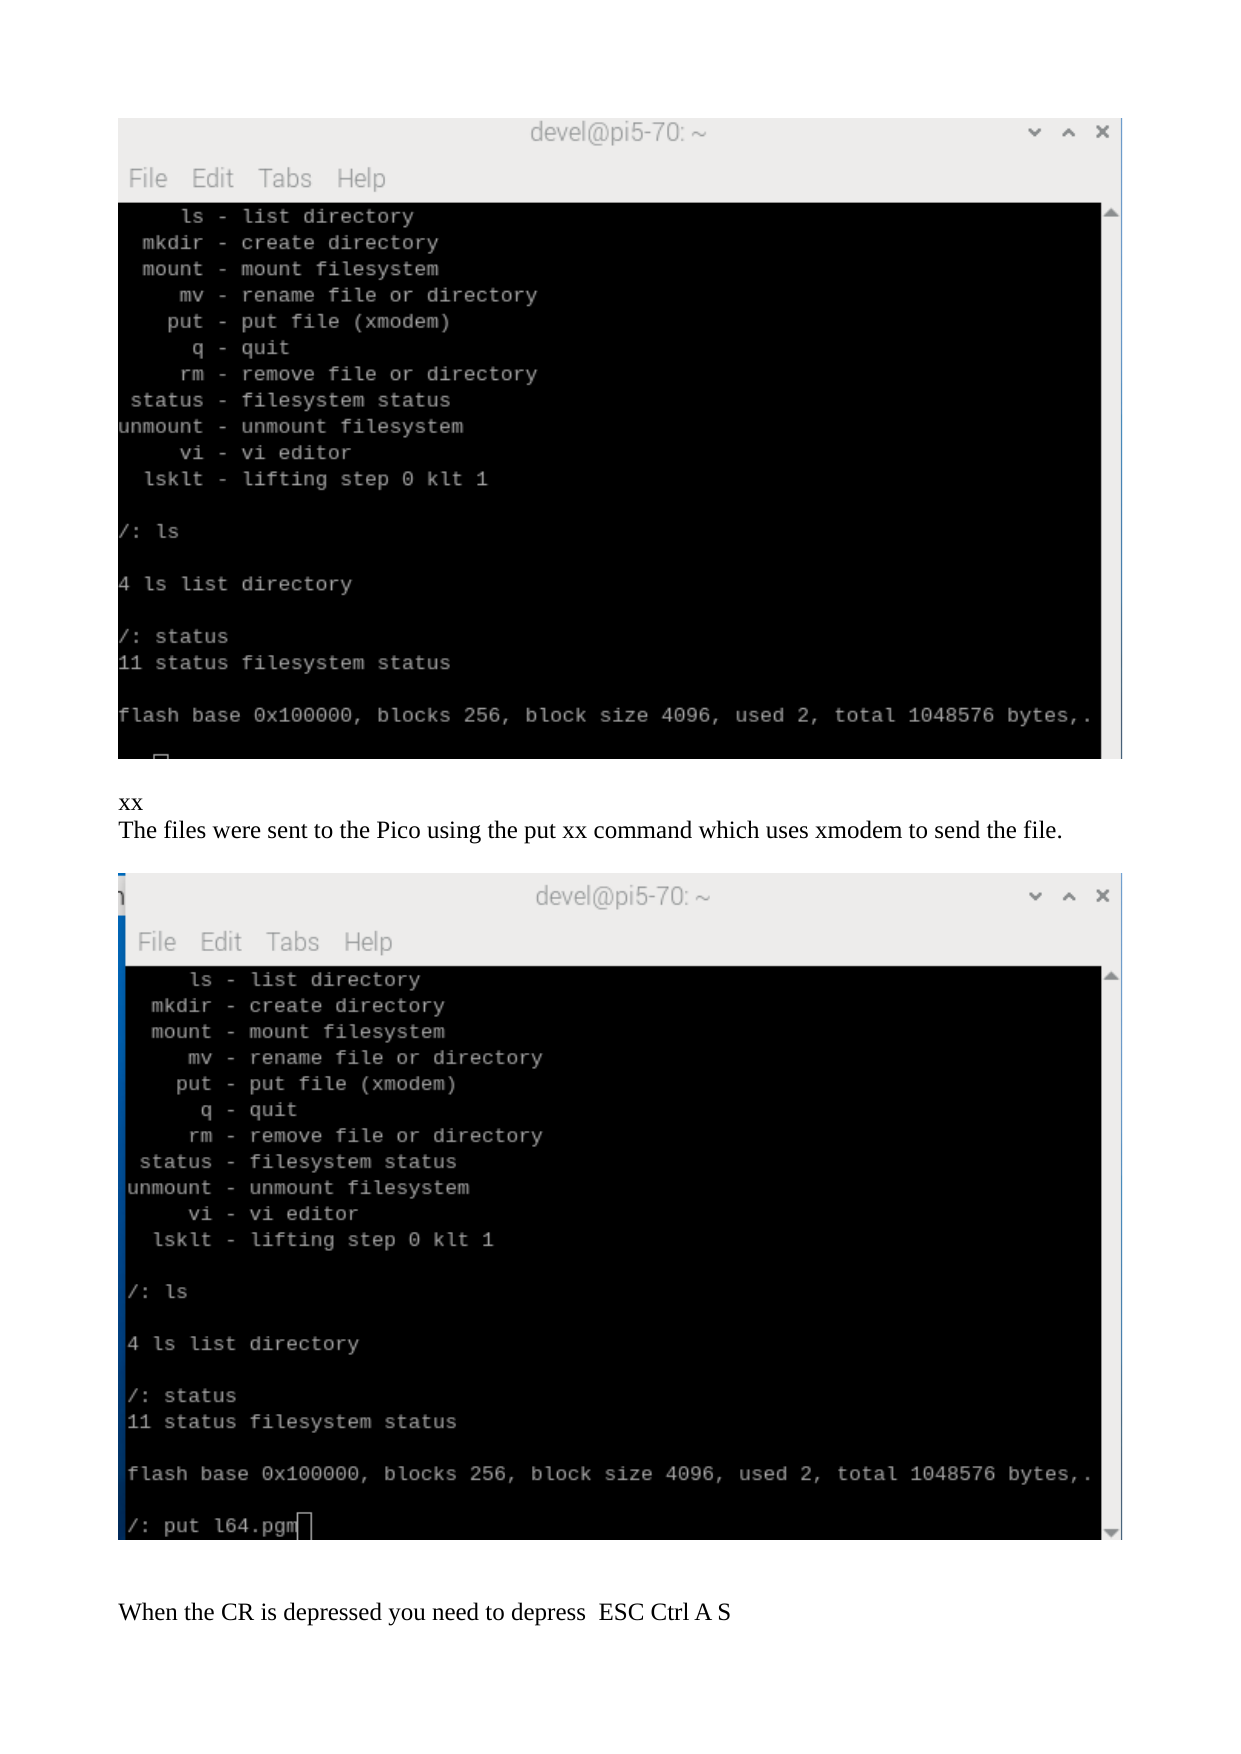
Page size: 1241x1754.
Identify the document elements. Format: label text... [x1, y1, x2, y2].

picture [118, 118, 1123, 759]
picture [118, 873, 1123, 1540]
text xx [118, 787, 1122, 816]
text When the CR is depressed you need to depress ESC Ctrl A S [118, 1597, 1122, 1626]
text The files were sent to the Pico using the put xx command which uses xmodem to send the file. [118, 816, 1122, 844]
